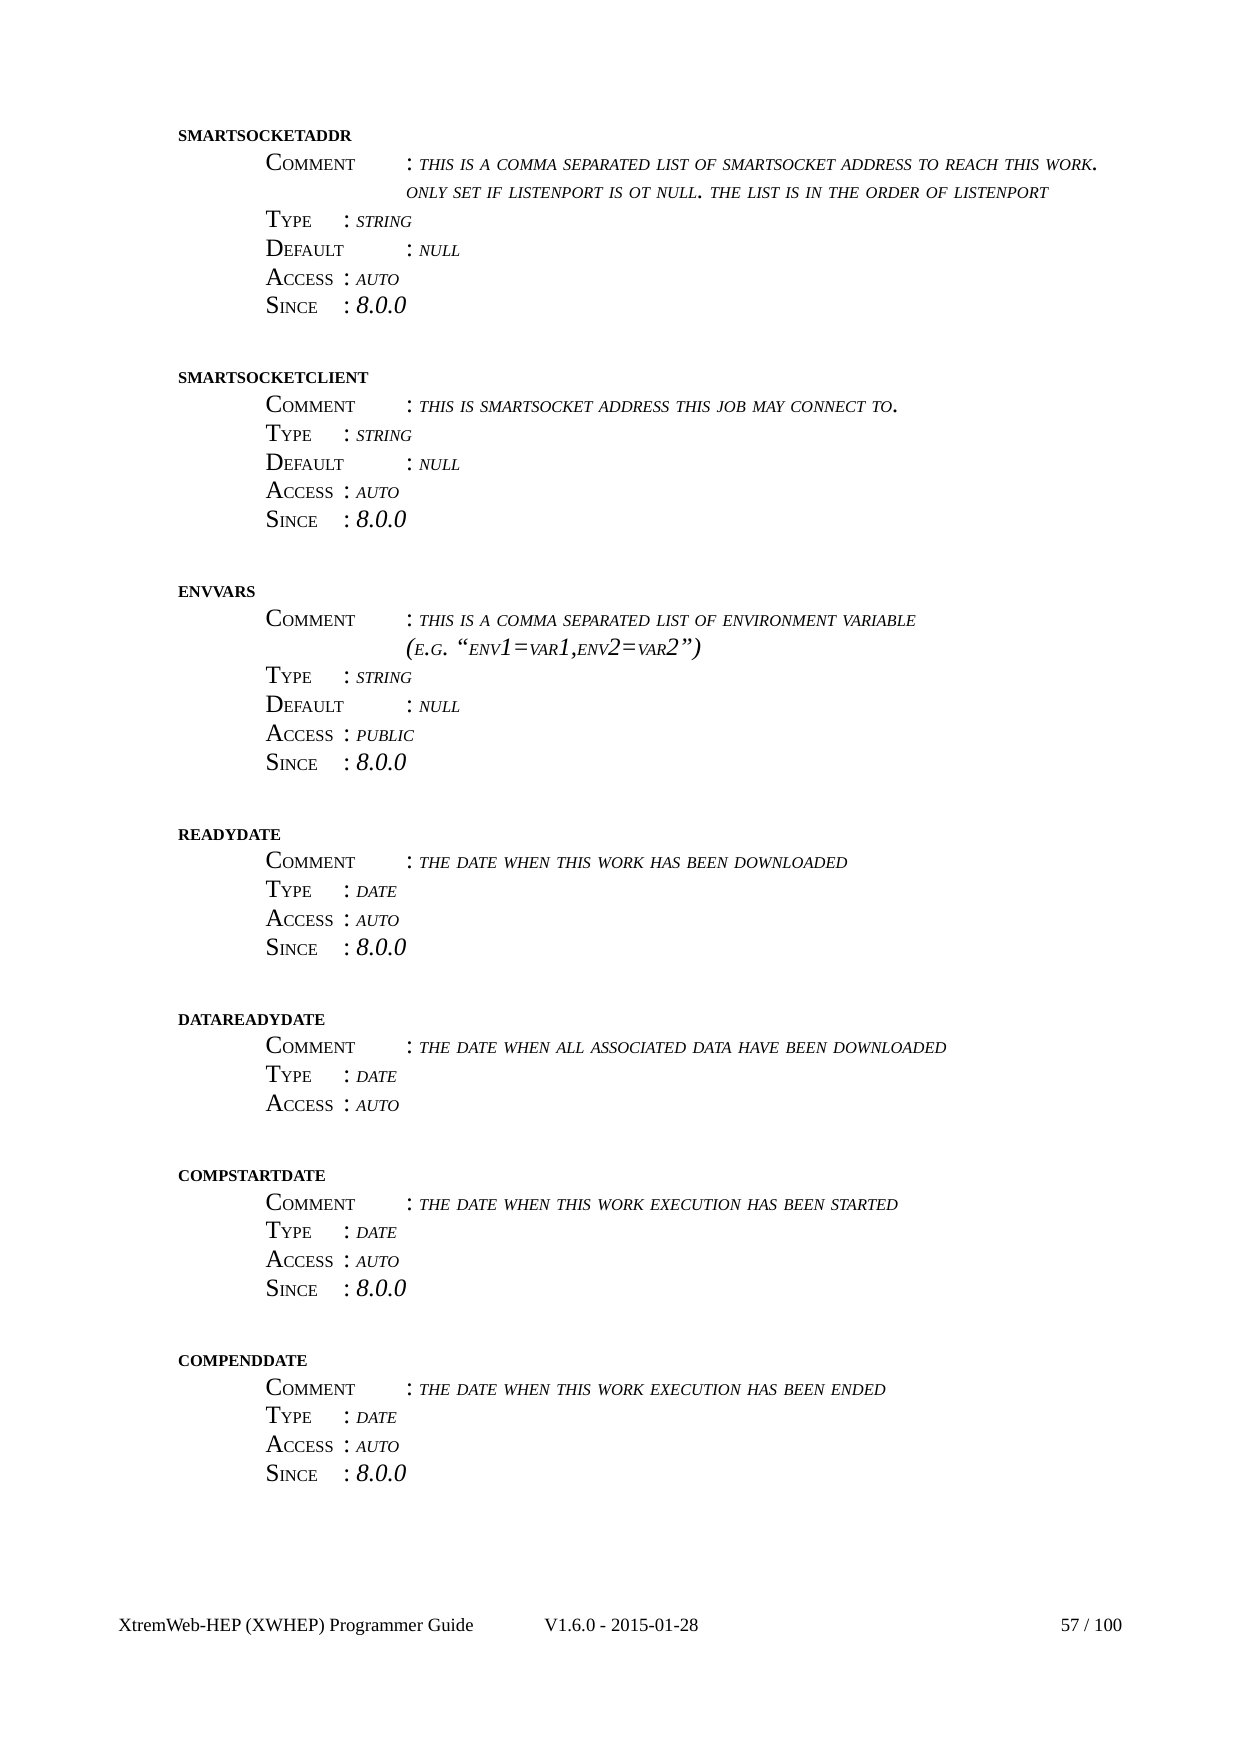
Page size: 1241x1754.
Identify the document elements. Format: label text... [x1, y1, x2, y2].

text Type : string [265, 661, 1122, 689]
text compstartdate [178, 1158, 1122, 1187]
text Comment : this is a comma separated list of environment variable (e.g. “env1=var1,env2=var2”) [265, 603, 1122, 661]
text Access : auto [265, 1244, 1122, 1273]
text Type : date [265, 874, 1122, 903]
text Comment : this is a comma separated list of smartsocket address to reach this work. only set if listenport is ot null. the list is in the order of listenport [265, 147, 1122, 204]
text Since : 8.0.0 [265, 747, 1122, 776]
text datareadydate [178, 1002, 1122, 1031]
text Type : date [265, 1216, 1122, 1244]
text Comment : the date when this work has been downloaded [265, 846, 1122, 874]
text Comment : this is smartsocket address this job may connect to. [265, 389, 1122, 418]
text Access : auto [265, 262, 1122, 291]
text Since : 8.0.0 [265, 291, 1122, 319]
text Type : string [265, 204, 1122, 233]
text compenddate [178, 1343, 1122, 1372]
text Default : null [265, 689, 1122, 718]
text Comment : the date when all associated data have been downloaded [265, 1031, 1122, 1059]
text envvars [178, 574, 1122, 603]
text Access : auto [265, 1429, 1122, 1458]
text Default : null [265, 233, 1122, 262]
text Access : public [265, 718, 1122, 747]
text smartsocketclient [178, 361, 1122, 389]
text readydate [178, 817, 1122, 846]
text Type : date [265, 1059, 1122, 1088]
text Comment : the date when this work execution has been ended [265, 1372, 1122, 1401]
text Access : auto [265, 903, 1122, 932]
text Access : auto [265, 476, 1122, 504]
text Since : 8.0.0 [265, 932, 1122, 961]
text Access : auto [265, 1088, 1122, 1117]
text Since : 8.0.0 [265, 504, 1122, 533]
text smartsocketaddr [178, 118, 1122, 147]
text Type : date [265, 1401, 1122, 1429]
text Type : string [265, 418, 1122, 447]
text Default : null [265, 447, 1122, 476]
text Since : 8.0.0 [265, 1273, 1122, 1302]
text Comment : the date when this work execution has been started [265, 1187, 1122, 1216]
text Since : 8.0.0 [265, 1458, 1122, 1487]
